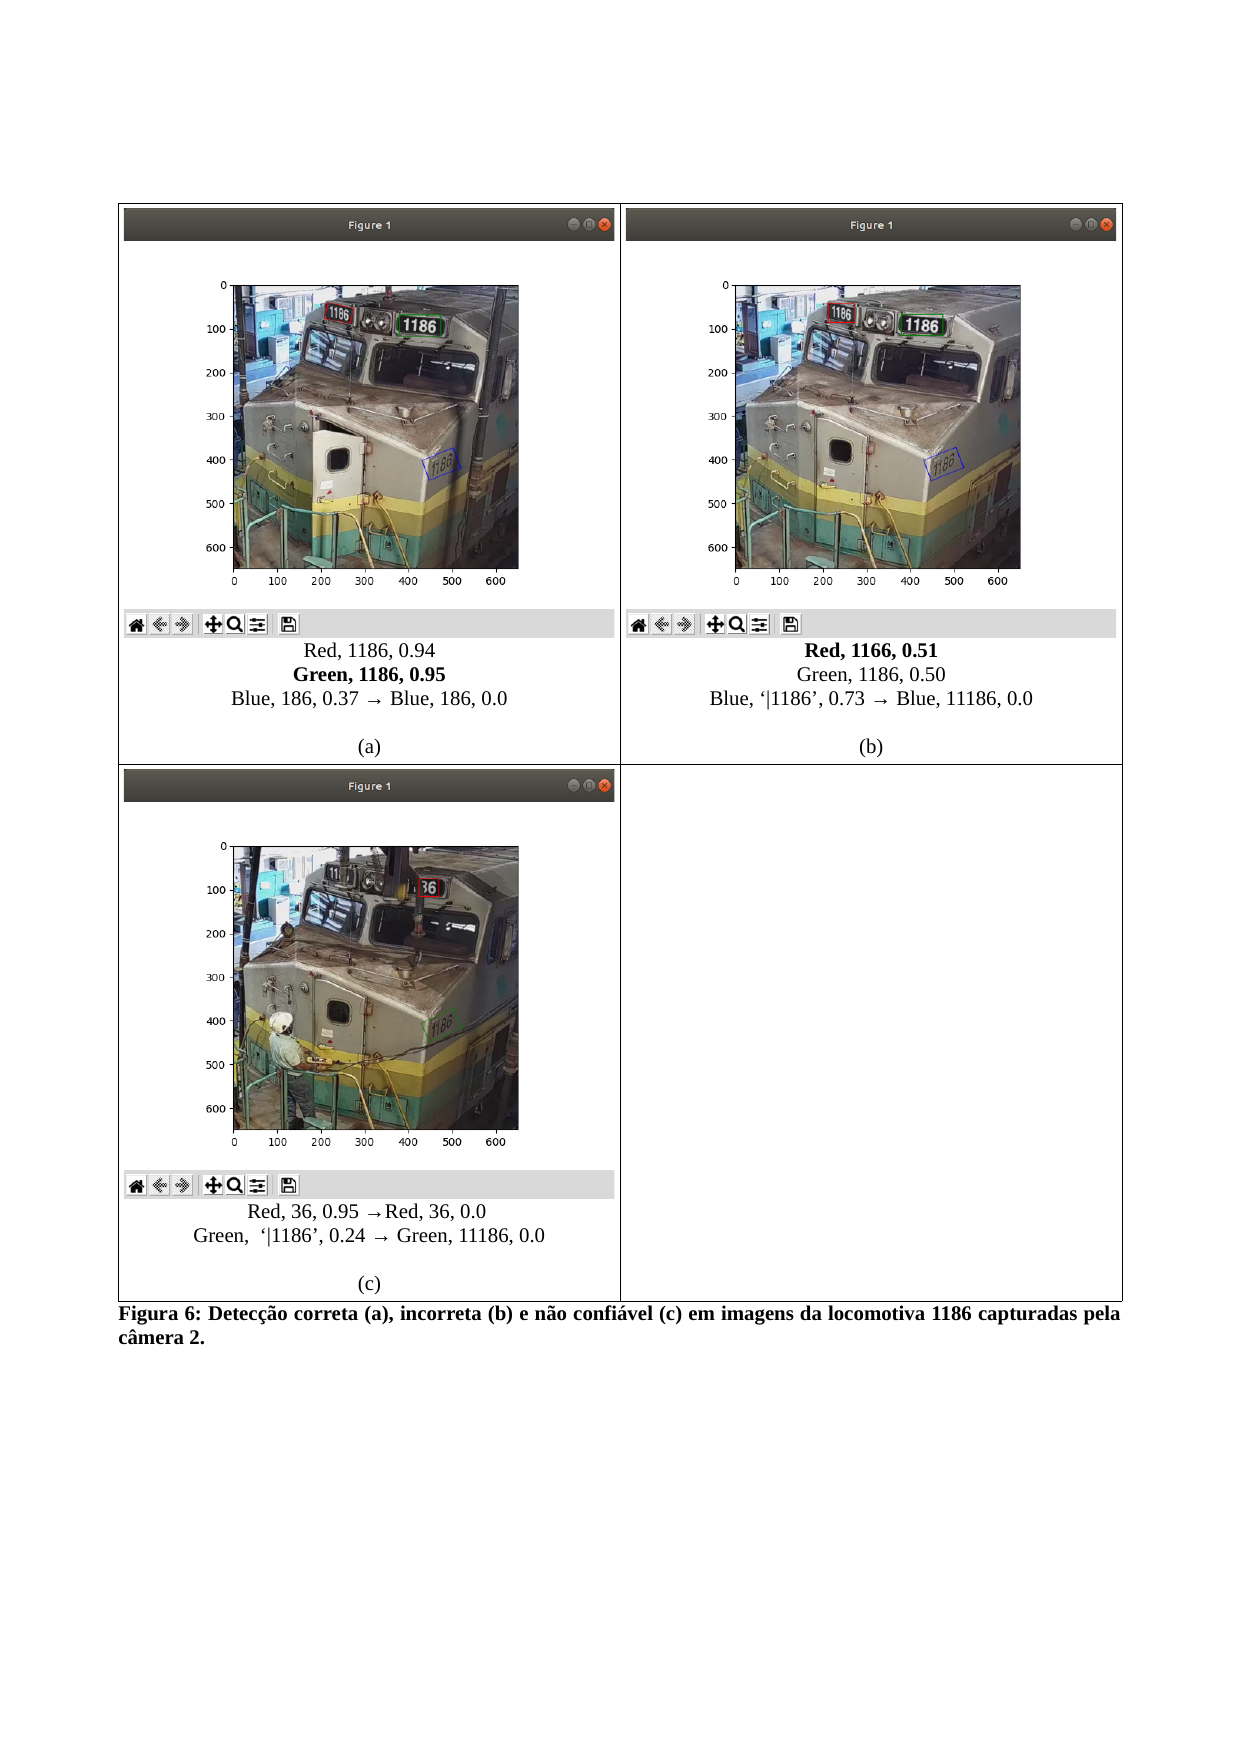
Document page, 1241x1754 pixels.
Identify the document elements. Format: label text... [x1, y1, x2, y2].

table_cell Red, 36, 0.95 →Red, 36, 0.0 Green, ‘|1186’, 0.24 → Green, 11186, 0.0 (c) [119, 765, 620, 1301]
table_header Red, 1186, 0.94 Green, 1186, 0.95 Blue, 186, 0.37 → Blue, 186, 0.0 (a) [119, 204, 620, 764]
picture [123, 208, 615, 638]
table_cell [621, 765, 1122, 1301]
picture [123, 769, 615, 1199]
table_header Red, 1166, 0.51 Green, 1186, 0.50 Blue, ‘|1186’, 0.73 → Blue, 11186, 0.0 (b) [621, 204, 1122, 764]
picture [625, 208, 1117, 638]
text Figura 6: Detecção correta (a), incorreta (b) e não confiável (c) em imagens da locomotiva 1186 capturadas pela câmera 2. [118, 1302, 1122, 1349]
